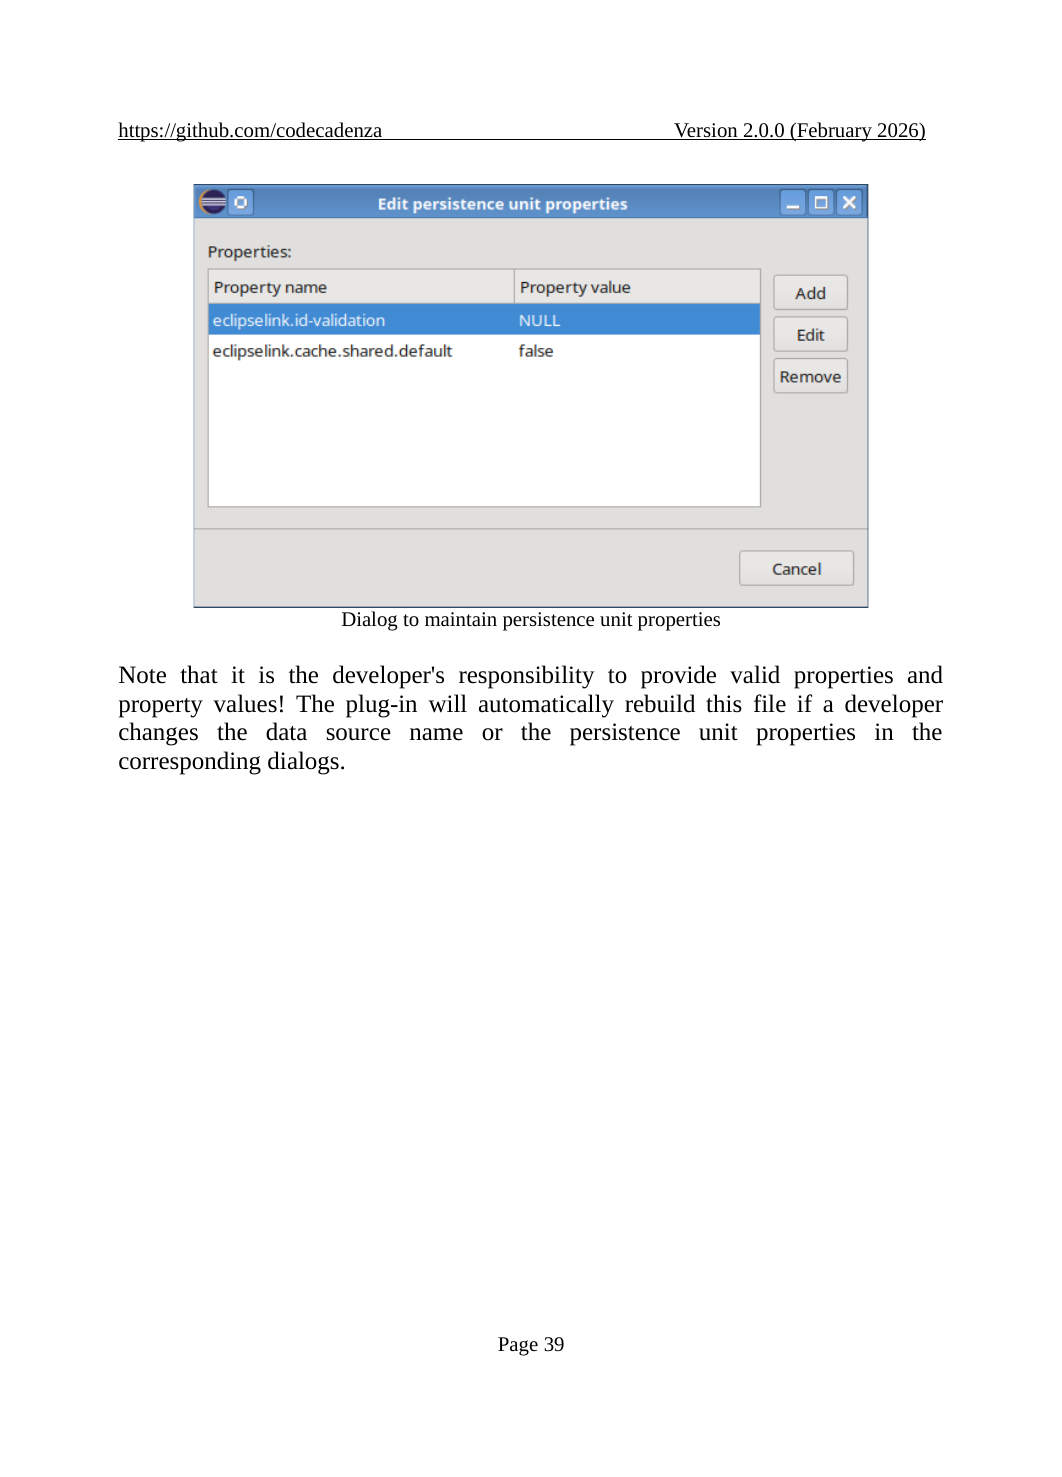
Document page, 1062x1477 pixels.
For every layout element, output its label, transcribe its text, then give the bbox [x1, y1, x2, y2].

picture [193, 184, 869, 608]
text Dialog to maintain persistence unit properties [193, 608, 868, 631]
text Note that it is the developer's responsibility to provide valid properties and property values! The plug-in will automatically rebuild this file if a developer changes the data source name or the persistence unit properties in the corresponding dialogs. [118, 660, 944, 775]
